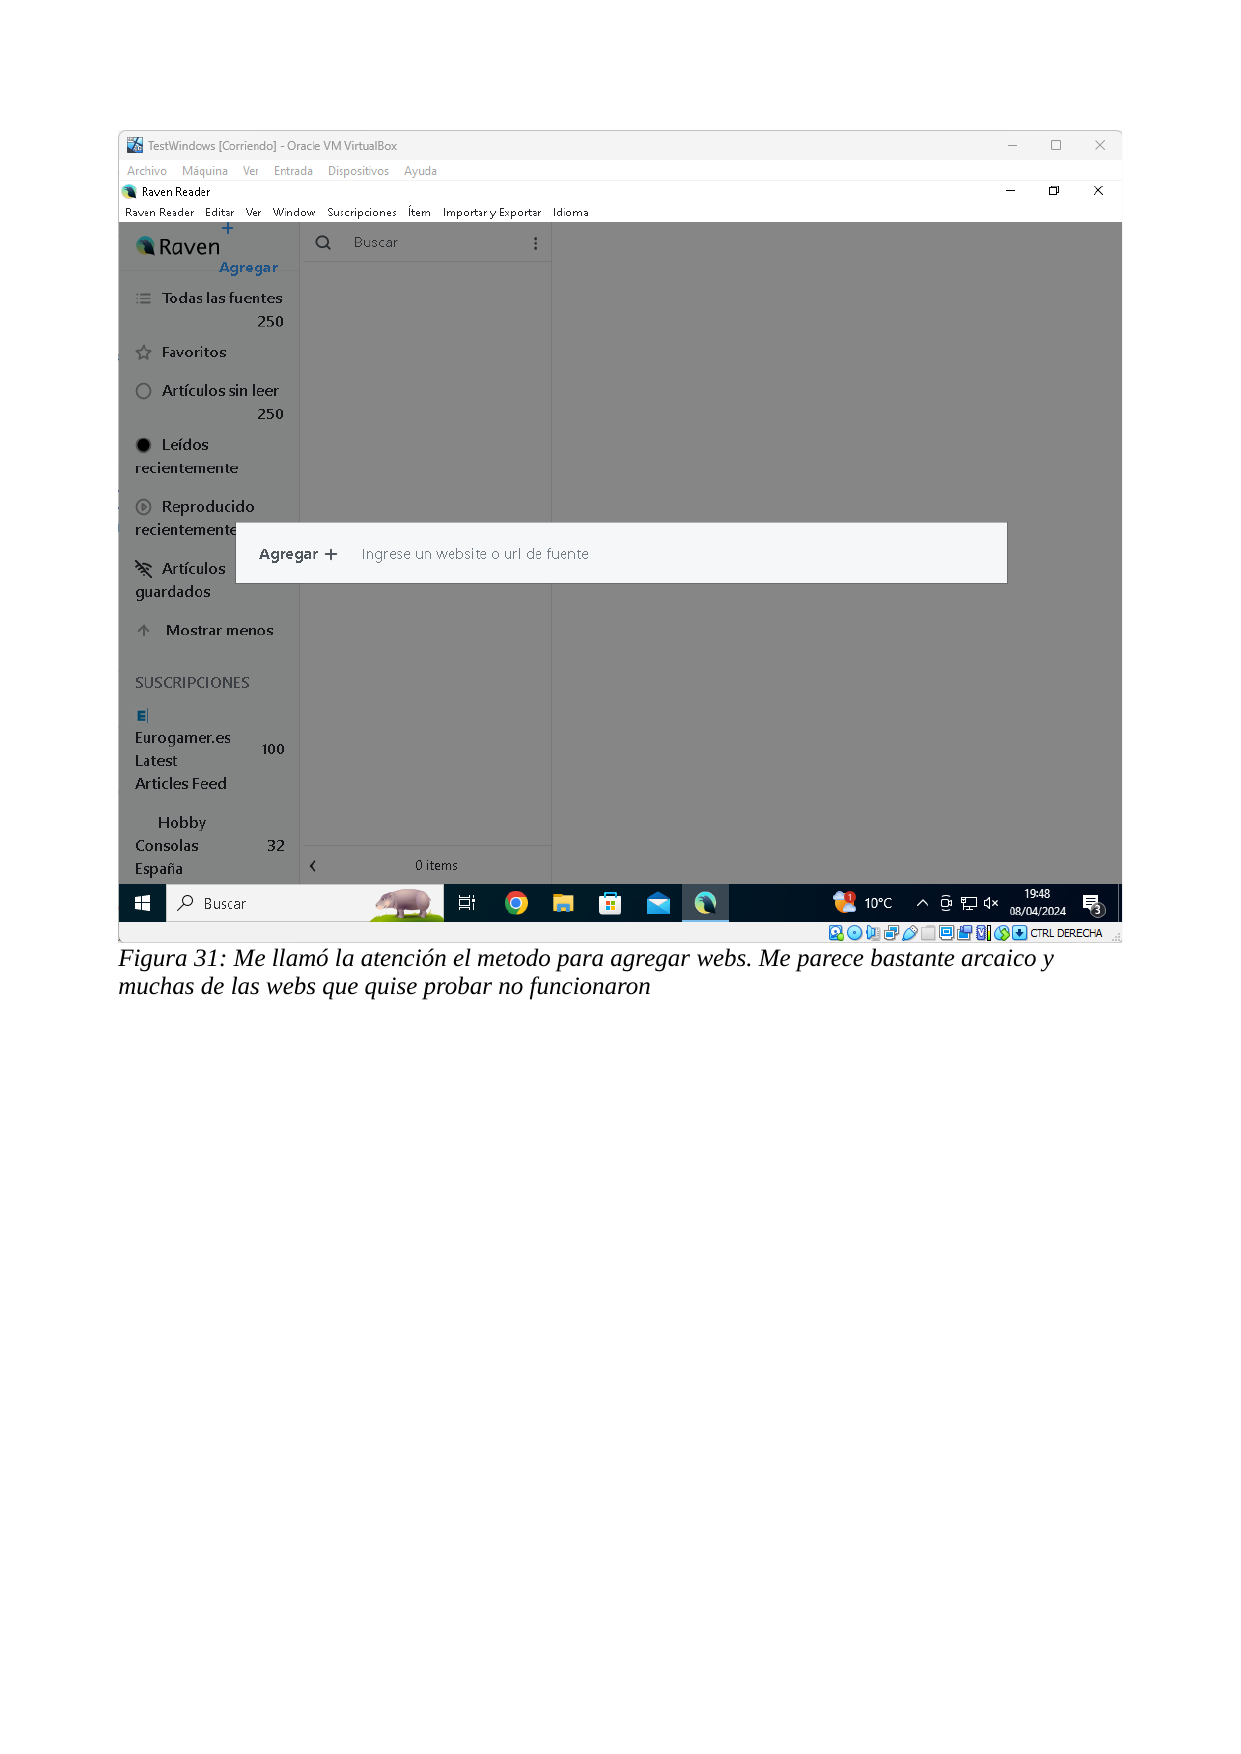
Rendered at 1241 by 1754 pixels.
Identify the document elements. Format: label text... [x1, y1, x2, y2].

text Figura 31: Me llamó la atención el metodo para agregar webs. Me parece bastante arcaico y muchas de las webs que quise probar no funcionaron [118, 943, 1122, 1000]
picture [118, 130, 1123, 943]
